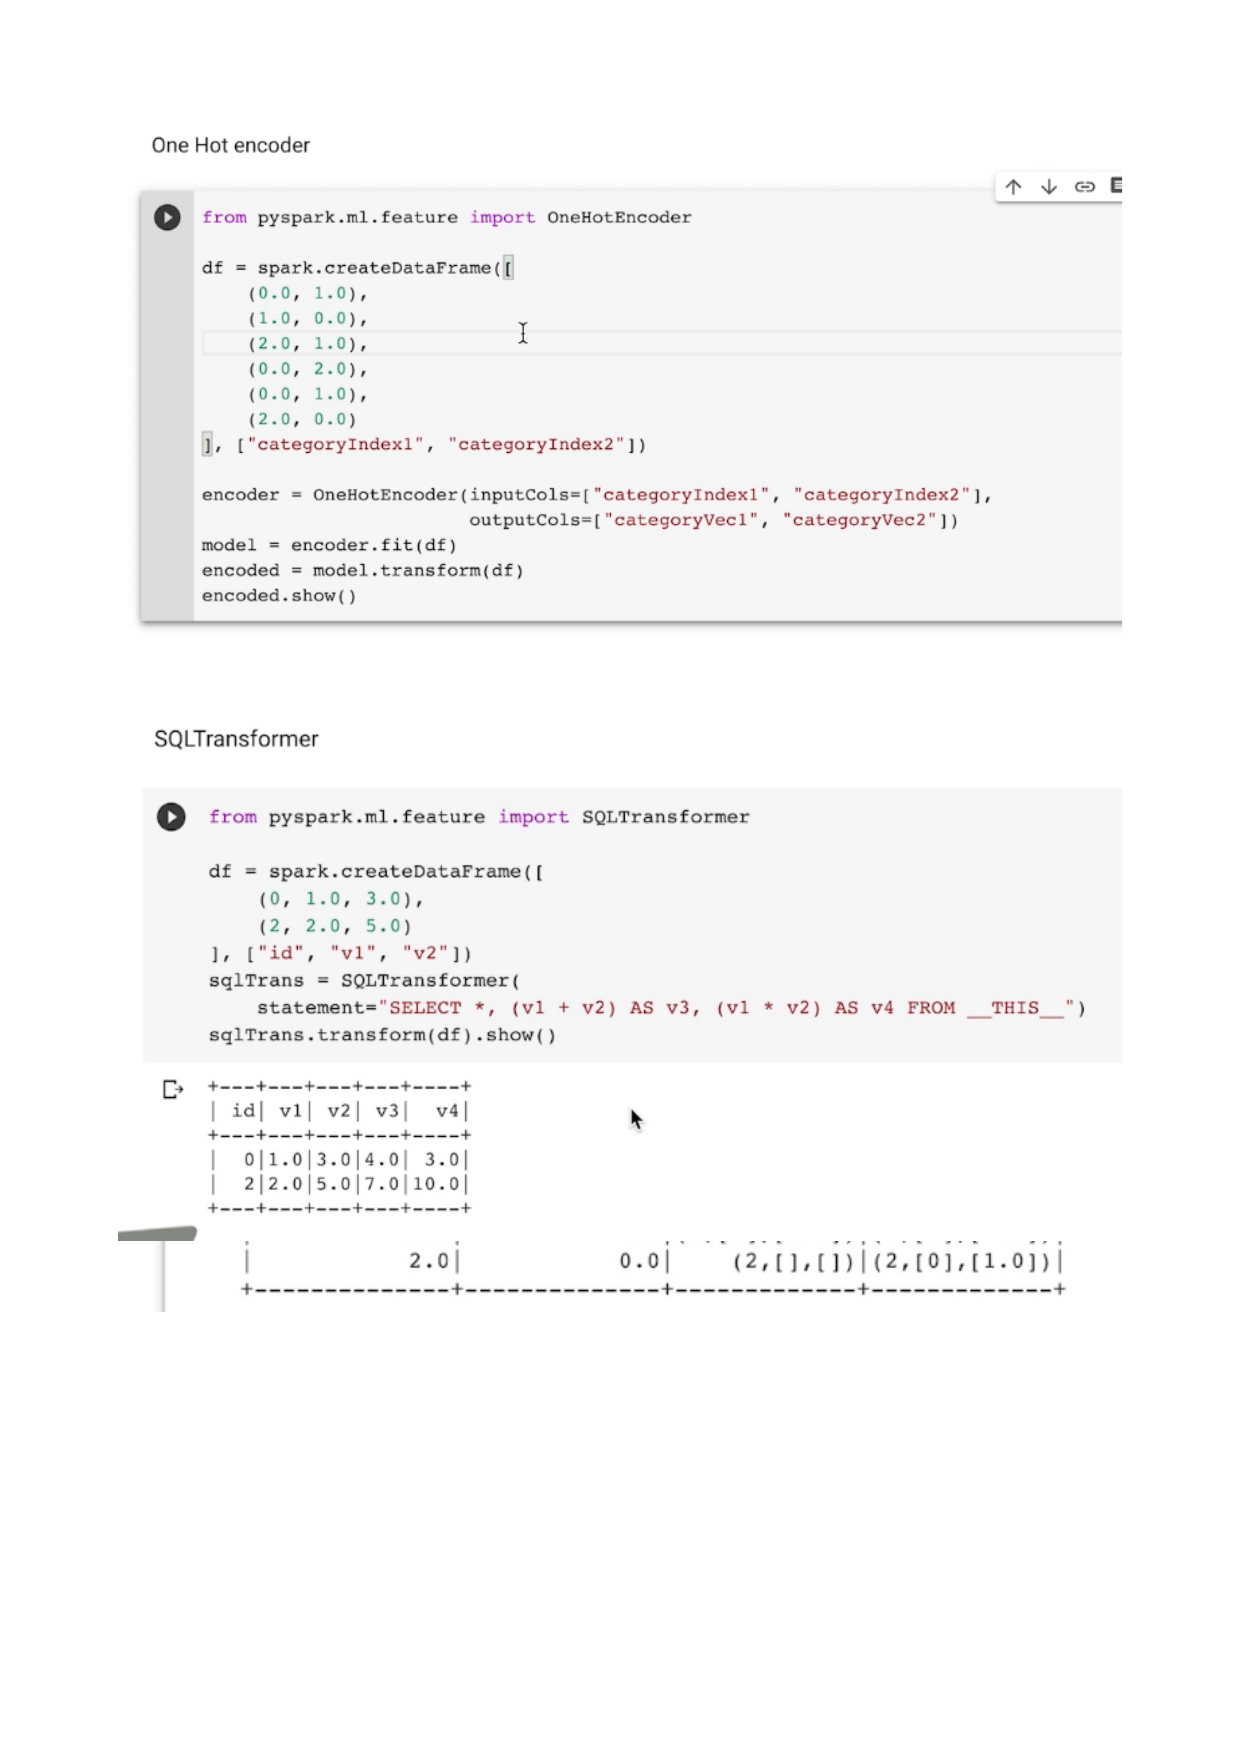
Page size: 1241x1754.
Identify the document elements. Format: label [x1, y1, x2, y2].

picture [118, 716, 1123, 1312]
picture [118, 118, 1123, 635]
